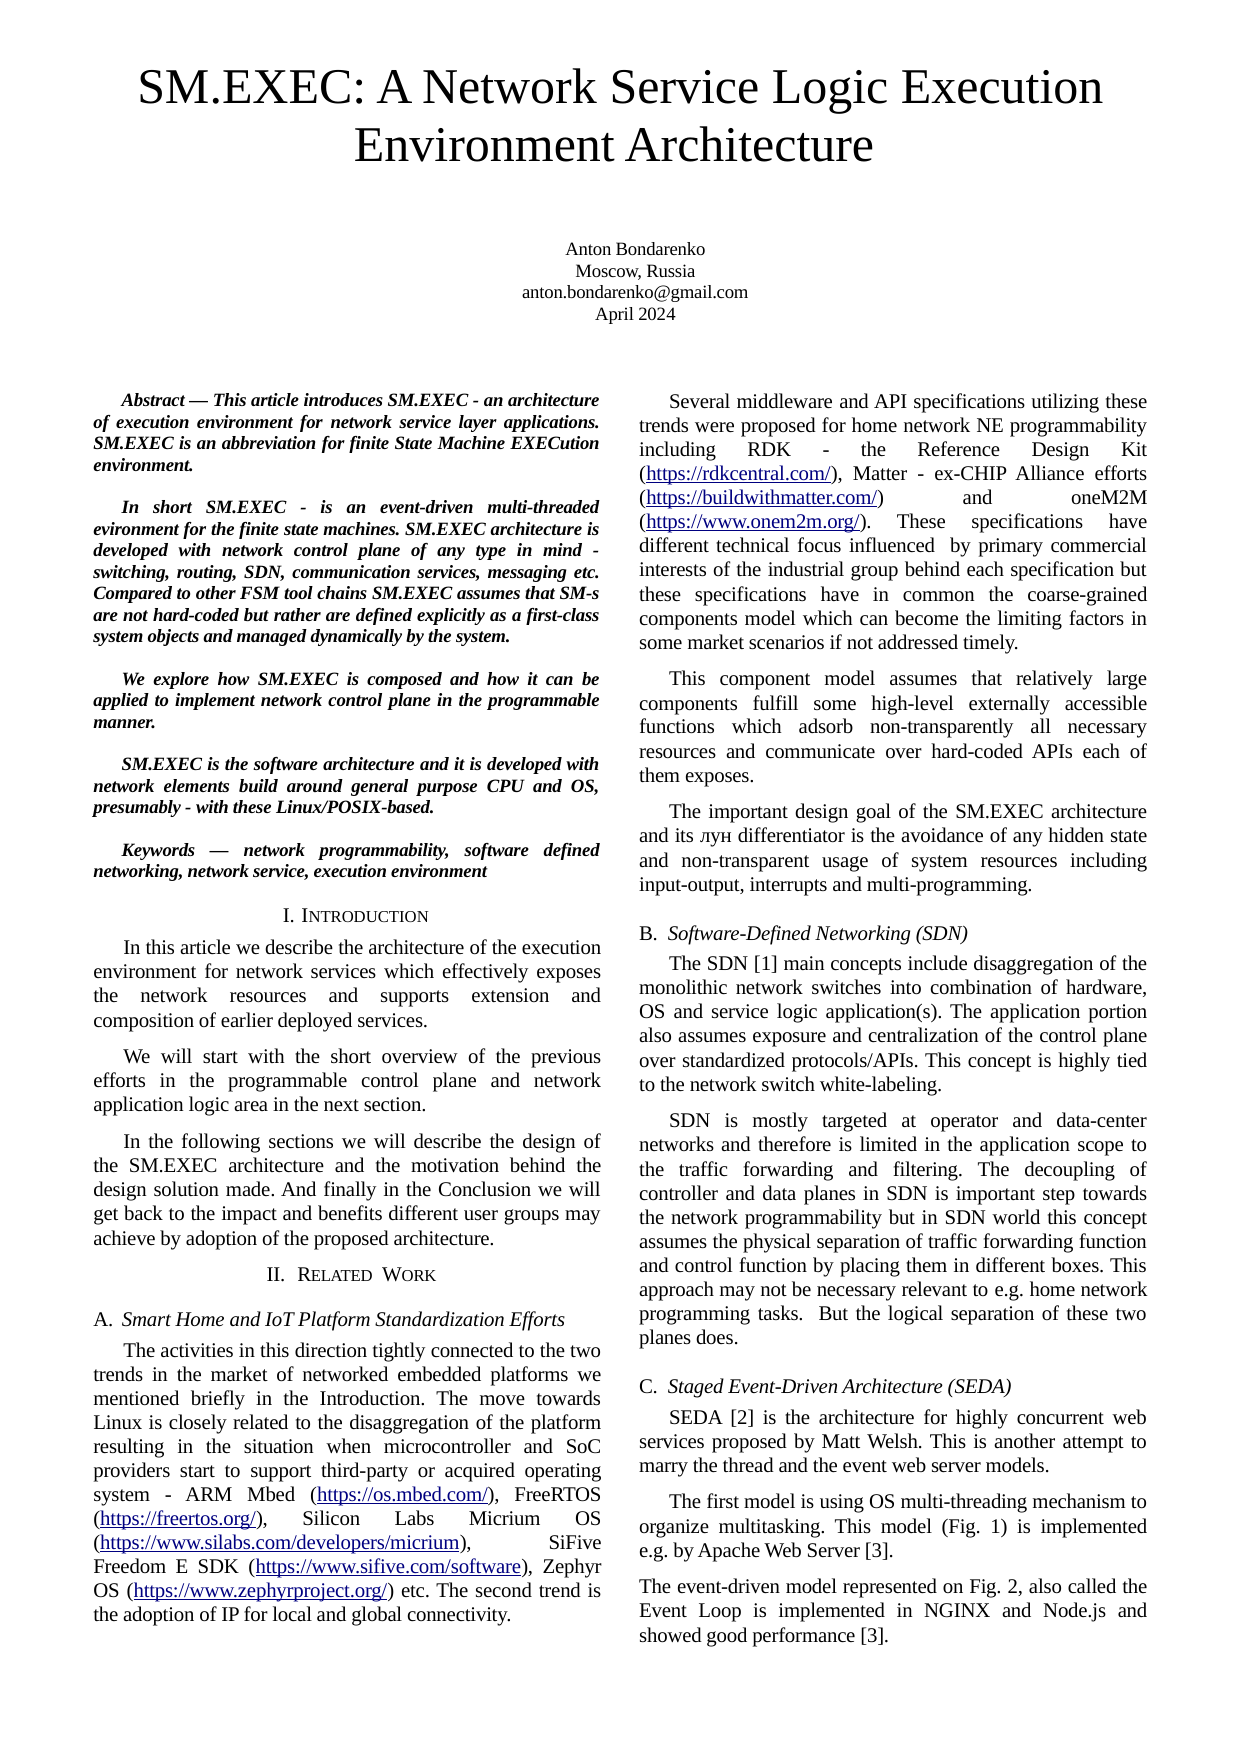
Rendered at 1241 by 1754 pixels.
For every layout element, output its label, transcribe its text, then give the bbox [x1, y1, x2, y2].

list The event-driven model represented on Fig. 2, also called the Event Loop is implemented in NGINX and Node.js and showed good performance [3]. [639, 1574, 1147, 1647]
text The first model is using OS multi-threading mechanism to organize multitasking. This model (Fig. 1) is implemented e.g. by Apache Web Server [3]. [639, 1489, 1147, 1562]
text Several middleware and API specifications utilizing these trends were proposed for home network NE programmability including RDK - the Reference Design Kit (https://rdkcentral.com/), Matter - ex-CHIP Alliance efforts (https://buildwithmatter.com/) and oneM2M (https://www.onem2m.org/). These specifications have different technical focus influenced by primary commercial interests of the industrial group behind each specification but these specifications have in common the coarse-grained components model which can become the limiting factors in some market scenarios if not addressed timely. [639, 389, 1147, 654]
text In this article we describe the architecture of the execution environment for network services which effectively exposes the network resources and supports extension and composition of earlier deployed services. [93, 935, 601, 1032]
text The SDN [1] main concepts include disaggregation of the monolithic network switches into combination of hardware, OS and service logic application(s). The application portion also assumes exposure and centralization of the control plane over standardized protocols/APIs. This concept is highly tied to the network switch white-labeling. [639, 951, 1147, 1096]
text SM.EXEC is the software architecture and it is developed with network elements build around general purpose CPU and OS, presumably - with these Linux/POSIX-based. [93, 753, 601, 818]
text The activities in this direction tightly connected to the two trends in the market of networked embedded platforms we mentioned briefly in the Introduction. The move towards Linux is closely related to the disaggregation of the platform resulting in the situation when microcontroller and SoC providers start to support third-party or acquired operating system - ARM Mbed (https://os.mbed.com/), FreeRTOS (https://freertos.org/), Silicon Labs Micrium OS (https://www.silabs.com/developers/micrium), SiFive Freedom E SDK (https://www.sifive.com/software), Zephyr OS (https://www.zephyrproject.org/) etc. The second trend is the adoption of IP for local and global connectivity. [93, 1338, 601, 1626]
text In short SM.EXEC - is an event-driven multi-threaded evironment for the finite state machines. SM.EXEC architecture is developed with network control plane of any type in mind - switching, routing, SDN, communication services, messaging etc. Compared to other FSM tool chains SM.EXEC assumes that SM-s are not hard-coded but rather are defined explicitly as a first-class system objects and managed dynamically by the system. [93, 496, 601, 647]
text anton.bondarenko@gmail.com [93, 281, 1147, 303]
text We will start with the short overview of the previous efforts in the programmable control plane and network application logic area in the next section. [93, 1044, 601, 1116]
subtitle Introduction [93, 903, 601, 927]
text Anton Bondarenko [93, 238, 1147, 259]
subtitle Related Work [93, 1262, 601, 1286]
title SM.EXEC: A Network Service Logic Execution Environment Architecture [93, 57, 1147, 172]
subtitle Software-Defined Networking (SDN) [639, 921, 1147, 945]
text This component model assumes that relatively large components fulfill some high-level externally accessible functions which adsorb non-transparently all necessary resources and communicate over hard-coded APIs each of them exposes. [639, 666, 1147, 787]
text The important design goal of the SM.EXEC architecture and its лун differentiator is the avoidance of any hidden state and non-transparent usage of system resources including input-output, interrupts and multi-programming. [639, 799, 1147, 896]
text Abstract — This article introduces SM.EXEC - an architecture of execution environment for network service layer applications. SM.EXEC is an abbreviation for finite State Machine EXECution environment. [93, 389, 601, 475]
text Keywords — network programmability, software defined networking, network service, execution environment [93, 839, 601, 882]
text Moscow, Russia [93, 259, 1147, 281]
subtitle Smart Home and IoT Platform Standardization Efforts [93, 1307, 601, 1331]
text April 2024 [93, 303, 1147, 324]
text We explore how SM.EXEC is composed and how it can be applied to implement network control plane in the programmable manner. [93, 668, 601, 732]
text SDN is mostly targeted at operator and data-center networks and therefore is limited in the application scope to the traffic forwarding and filtering. The decoupling of controller and data planes in SDN is important step towards the network programmability but in SDN world this concept assumes the physical separation of traffic forwarding function and control function by placing them in different boxes. This approach may not be necessary relevant to e.g. home network programming tasks. But the logical separation of these two planes does. [639, 1108, 1147, 1349]
text In the following sections we will describe the design of the SM.EXEC architecture and the motivation behind the design solution made. And finally in the Conclusion we will get back to the impact and benefits different user groups may achieve by adoption of the proposed architecture. [93, 1129, 601, 1249]
text SEDA [2] is the architecture for highly concurrent web services proposed by Matt Welsh. This is another attempt to marry the thread and the event web server models. [639, 1404, 1147, 1477]
subtitle Staged Event-Driven Architecture (SEDA) [639, 1374, 1147, 1398]
